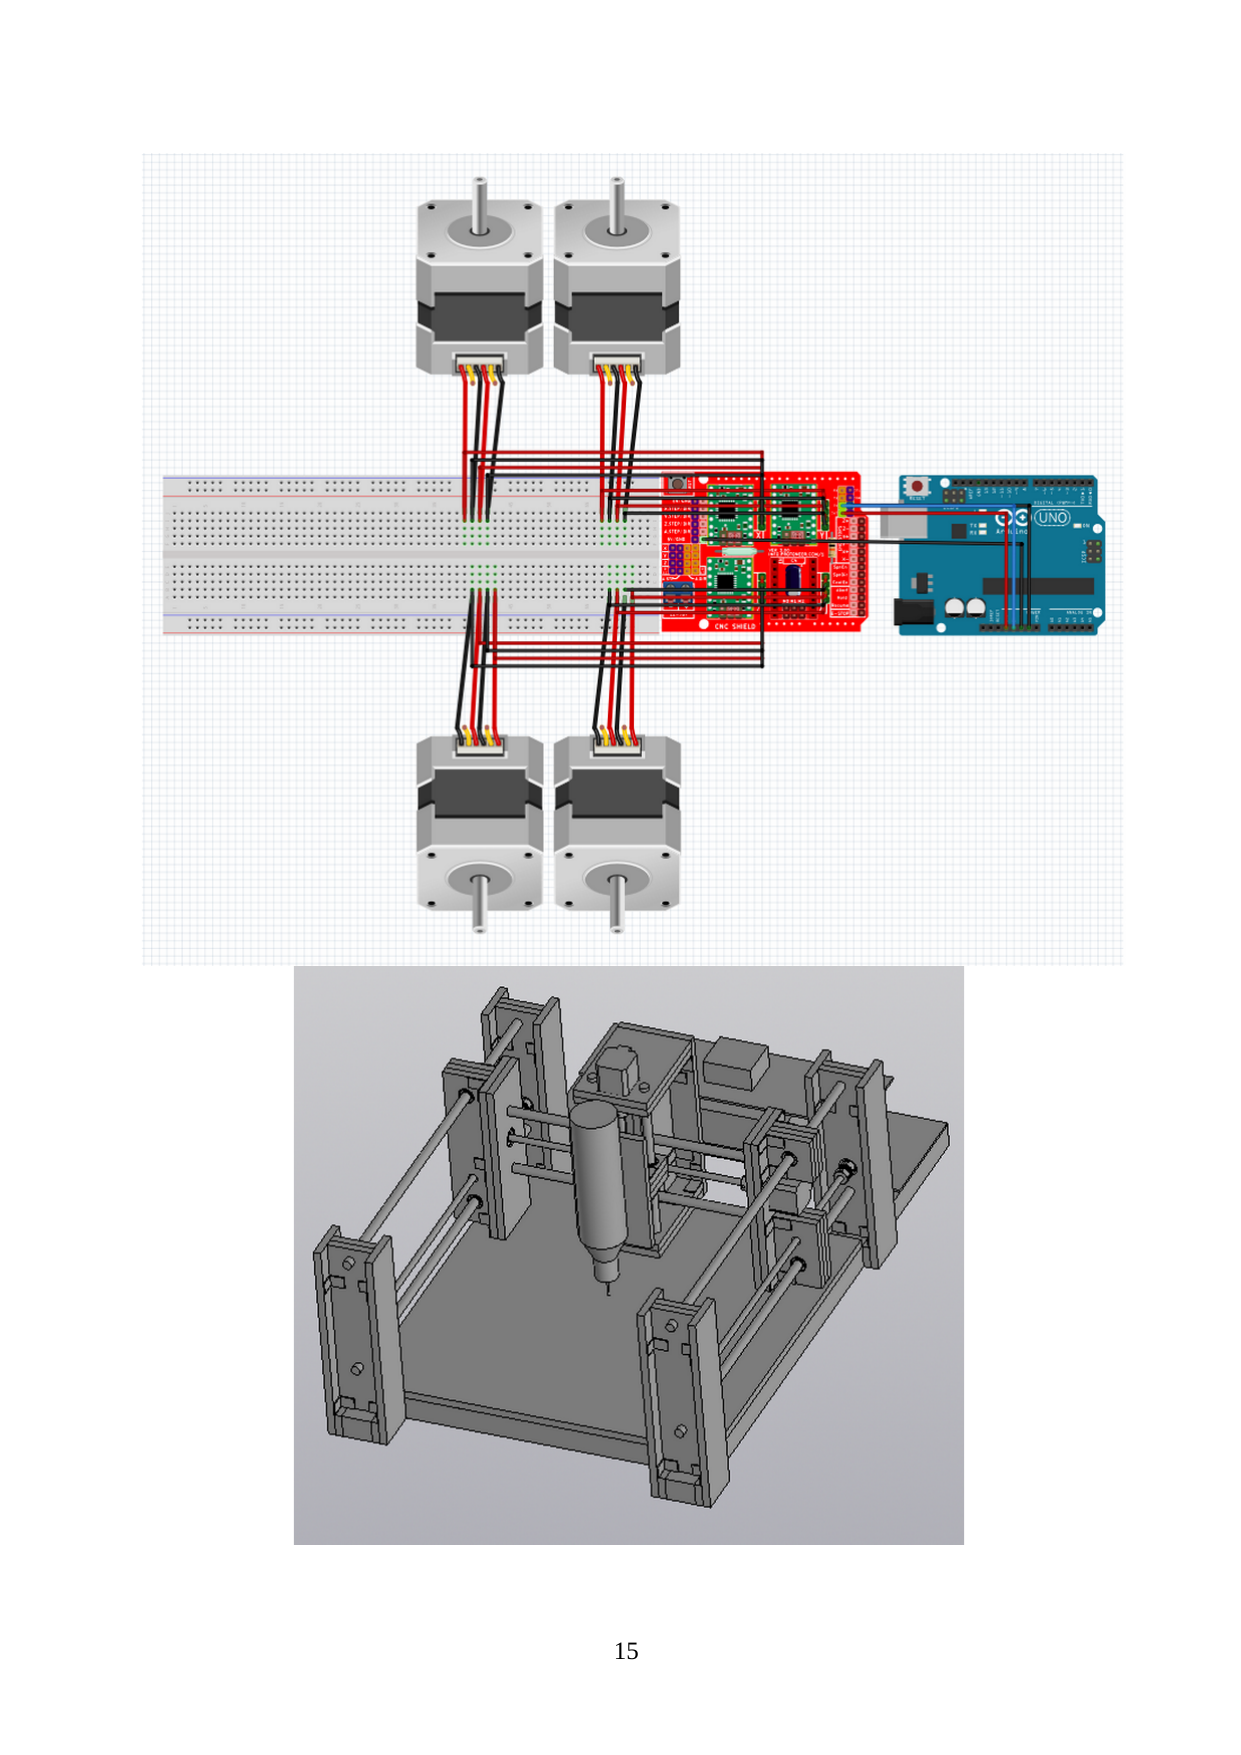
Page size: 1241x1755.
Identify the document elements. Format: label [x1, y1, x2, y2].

picture [141, 153, 1128, 1545]
